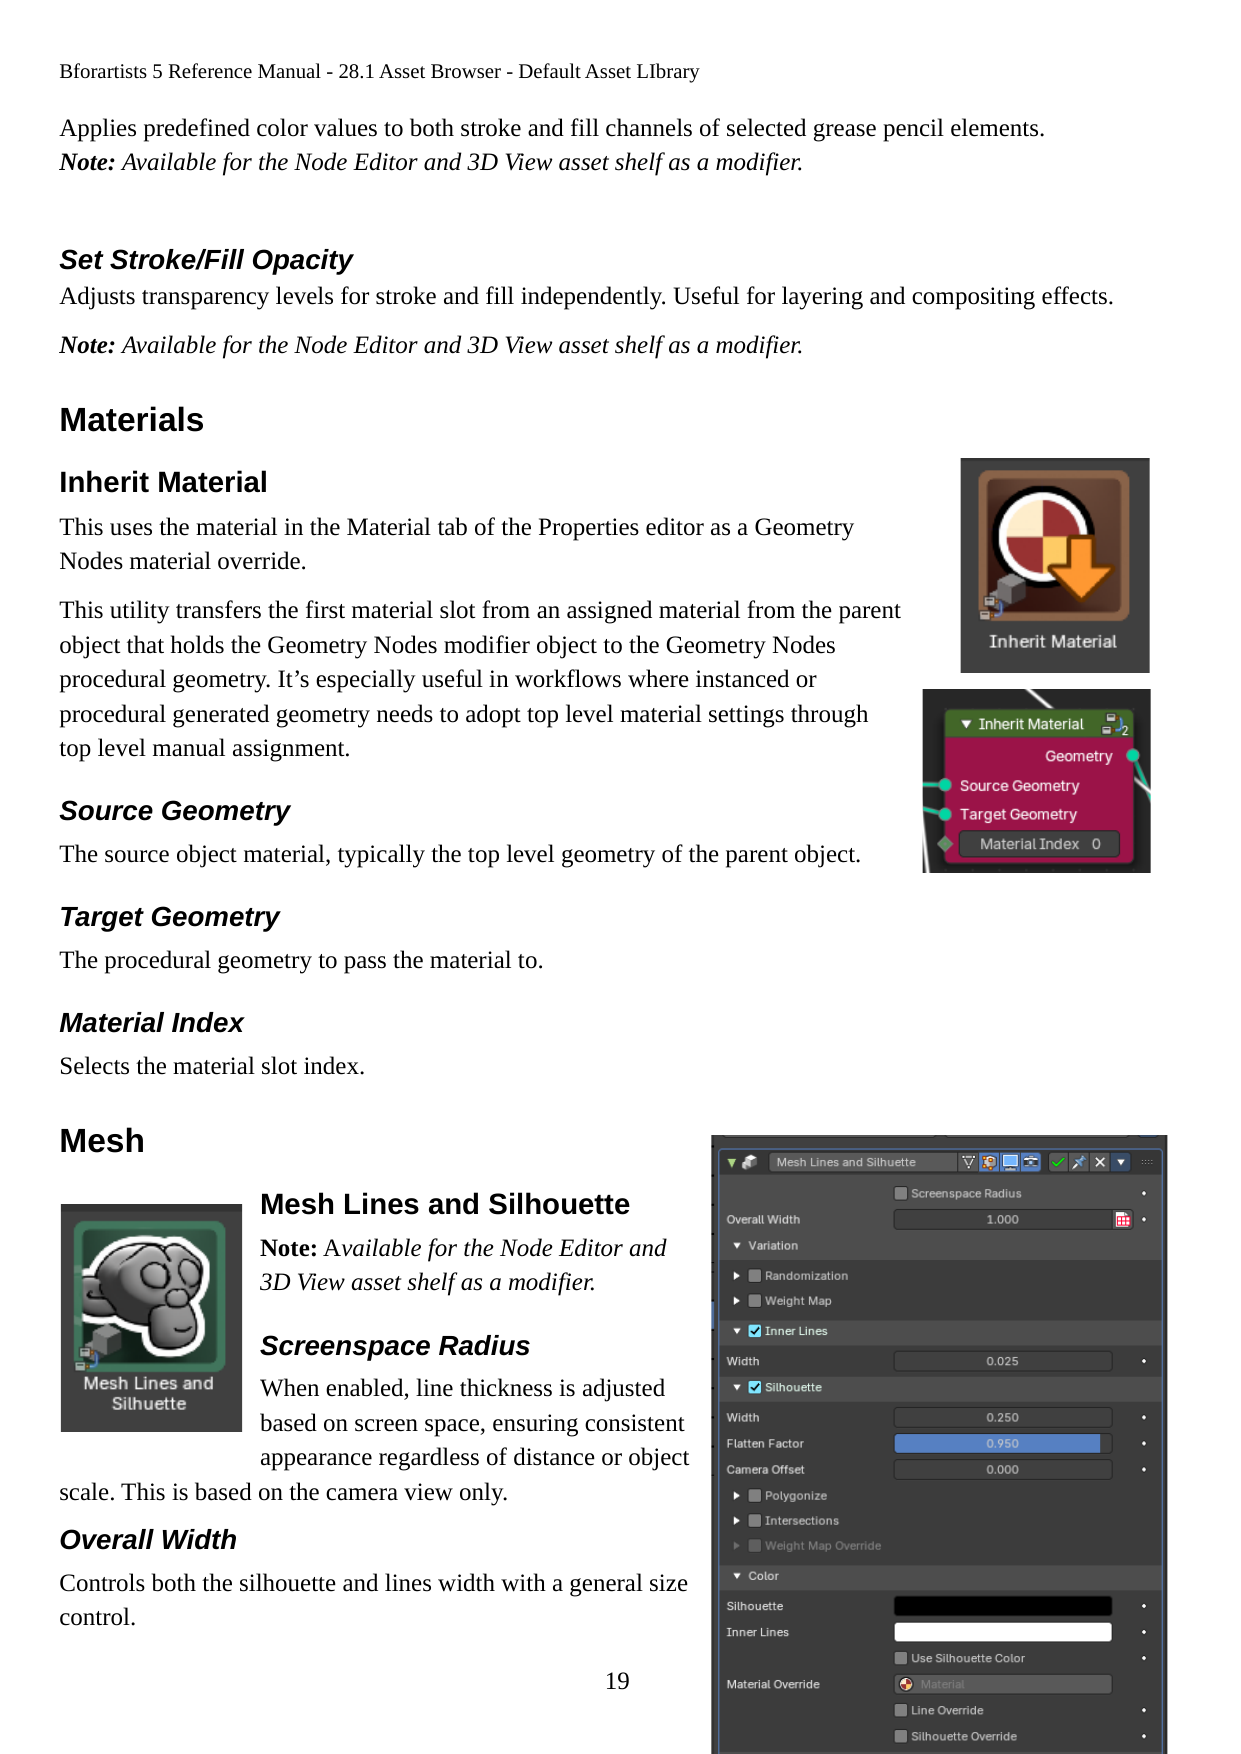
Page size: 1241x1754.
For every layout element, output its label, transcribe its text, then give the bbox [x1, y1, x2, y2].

subtitle [1150, 465, 1181, 499]
text This uses the material in the Material tab of the Properties editor as a Geometry Nodes material override. [59, 512, 960, 575]
text This utility transfers the first material slot from an assigned material from the parent object that holds the Geometry Nodes modifier object to the Geometry Nodes procedural geometry. It’s especially useful in workflows where instanced or procedural generated geometry needs to adopt top level material settings through top level manual assignment. [59, 595, 1181, 762]
picture [60, 1204, 243, 1432]
picture [960, 458, 1150, 673]
text Adjusts transparency levels for stroke and fill independently. Useful for layering and compositing effects. [59, 231, 1181, 309]
text Selects the material slot index. [59, 1051, 1181, 1080]
text The procedural geometry to pass the material to. [59, 945, 1181, 974]
text Controls both the silhouette and lines width with a general size control. [59, 1568, 711, 1631]
subtitle Overall Width [59, 1524, 711, 1556]
picture [922, 689, 1151, 873]
subtitle Material Index [59, 1007, 1181, 1038]
subtitle Source Geometry [59, 795, 922, 827]
text Note: Available for the Node Editor and 3D View asset shelf as a modifier. [59, 330, 1181, 358]
subtitle Target Geometry [59, 901, 1181, 932]
subtitle [1168, 1524, 1181, 1556]
text The source object material, typically the top level geometry of the parent object. [59, 839, 922, 868]
text Note: Available for the Node Editor and 3D View asset shelf as a modifier. [243, 1233, 711, 1296]
text Note: Available for the Node Editor and 3D View asset shelf as a modifier. [59, 147, 1181, 176]
subtitle Mesh [59, 1121, 1181, 1159]
subtitle Materials [59, 400, 1181, 438]
subtitle Screenspace Radius [243, 1329, 711, 1361]
picture [711, 1135, 1168, 1754]
subtitle [1168, 1329, 1181, 1361]
text When enabled, line thickness is adjusted based on screen space, ensuring consistent appearance regardless of distance or object scale. This is based on the camera view only. [59, 1373, 711, 1505]
subtitle Mesh Lines and Silhouette [59, 1187, 711, 1220]
subtitle Inherit Material [59, 465, 960, 499]
subtitle [1151, 795, 1181, 827]
subtitle Set Stroke/Fill Opacity [59, 243, 356, 275]
text Applies predefined color values to both stroke and fill channels of selected grease pencil elements. [59, 113, 1181, 141]
